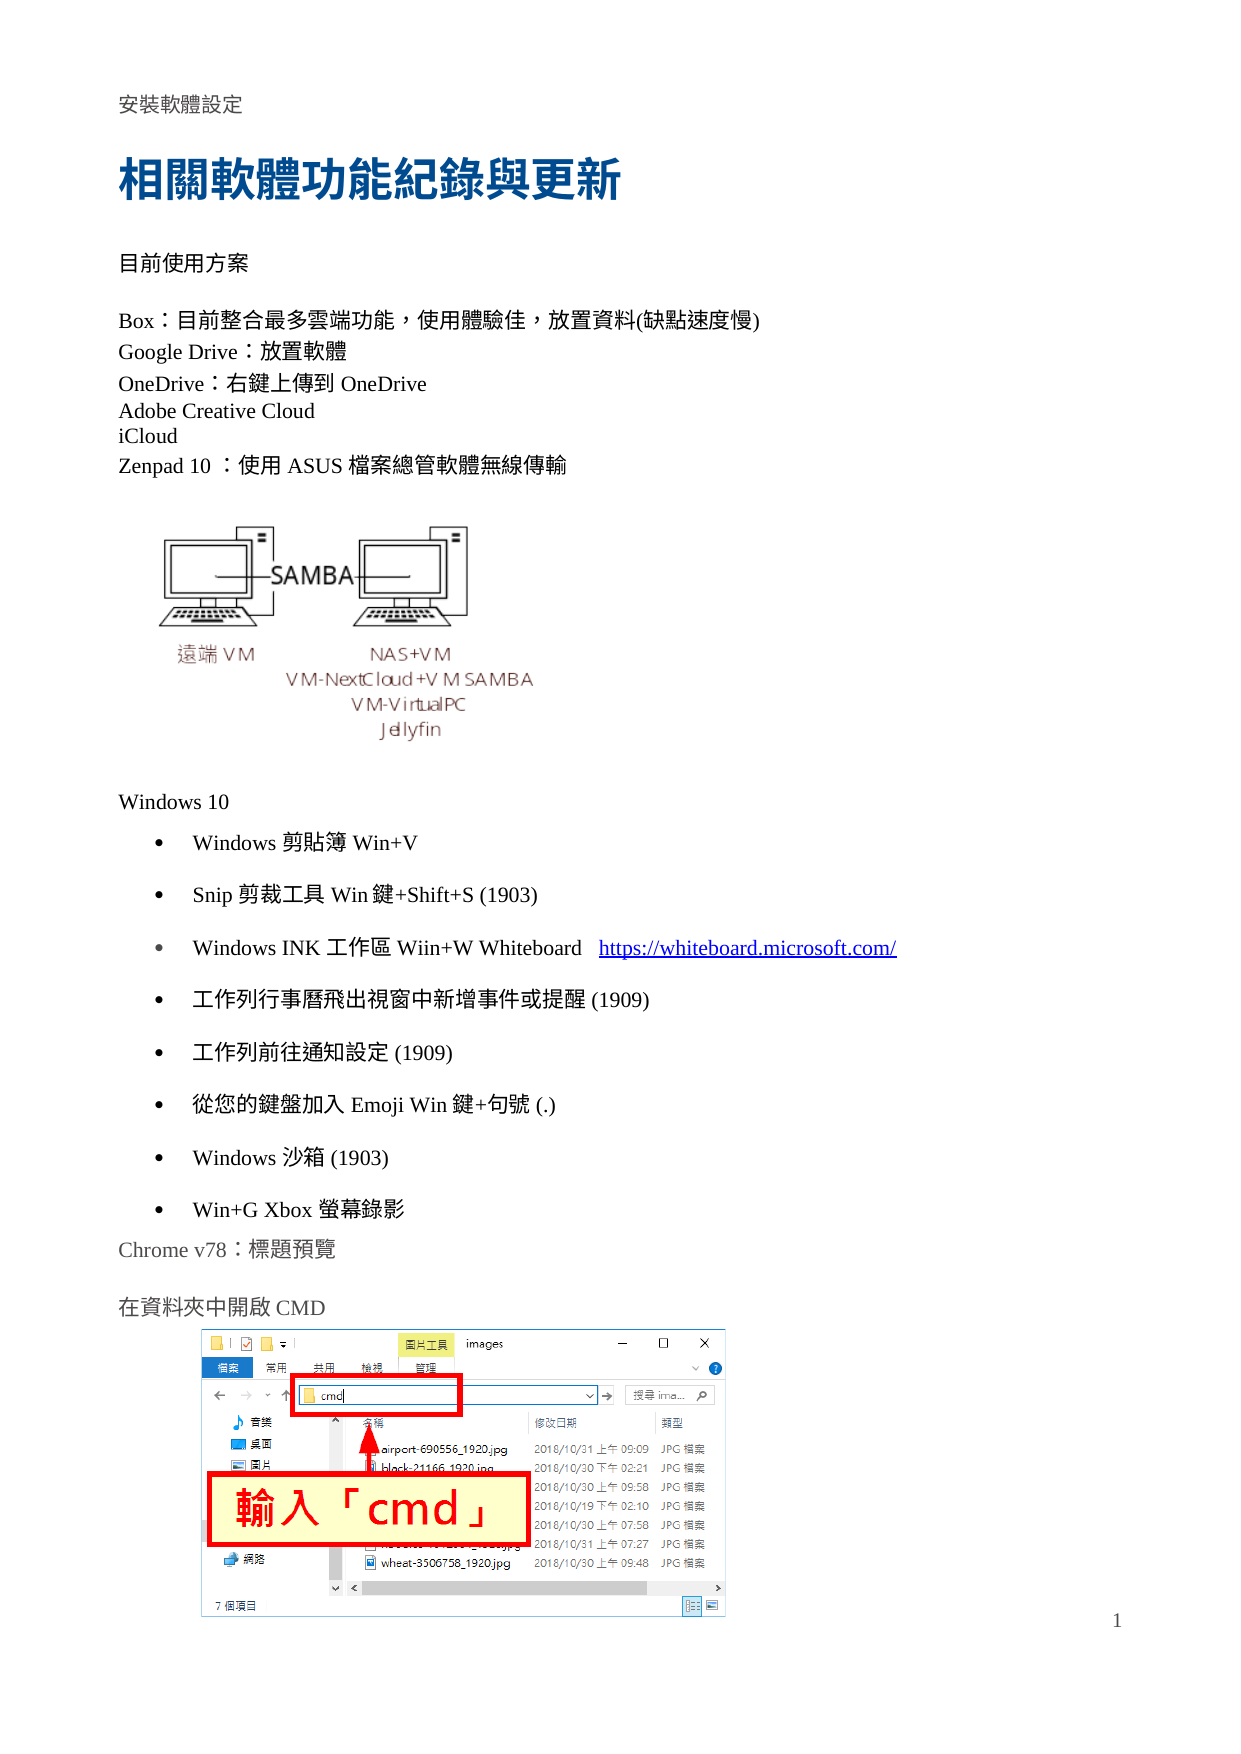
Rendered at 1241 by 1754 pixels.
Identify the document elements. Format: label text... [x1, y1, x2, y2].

list 工作列行事曆飛出視窗中新增事件或提醒 (1909) [155, 982, 1122, 1014]
text Google Drive：放置軟體 [118, 334, 1122, 366]
text Adobe Creative Cloud [118, 398, 1122, 423]
list Win+G Xbox 螢幕錄影 [155, 1192, 1122, 1224]
text Box：目前整合最多雲端功能，使用體驗佳，放置資料(缺點速度慢) [118, 303, 1122, 334]
text Zenpad 10 ：使用 ASUS 檔案總管軟體無線傳輸 [118, 448, 1122, 480]
text 在資料夾中開啟CMD [118, 1292, 1122, 1322]
list Windows 沙箱 (1903) [155, 1139, 1122, 1171]
subtitle 相關軟體功能紀錄與更新 [118, 150, 1122, 208]
text OneDrive：右鍵上傳到 OneDrive [118, 366, 1122, 398]
list Snip 剪裁工具 Win鍵+Shift+S (1903) [155, 877, 1122, 909]
text 目前使用方案 [118, 246, 1122, 277]
text iCloud [118, 423, 1122, 448]
text Windows 10 [118, 789, 1122, 814]
text Chrome v78：標題預覽 [118, 1234, 1122, 1263]
list 工作列前往通知設定 (1909) [155, 1034, 1122, 1066]
list 從您的鍵盤加入 Emoji Win 鍵+句號 (.) [155, 1087, 1122, 1119]
list Windows INK 工作區 Wiin+W Whiteboard https://whiteboard.microsoft.com/ [155, 929, 1122, 961]
list Windows 剪貼簿 Win+V [155, 824, 1122, 856]
